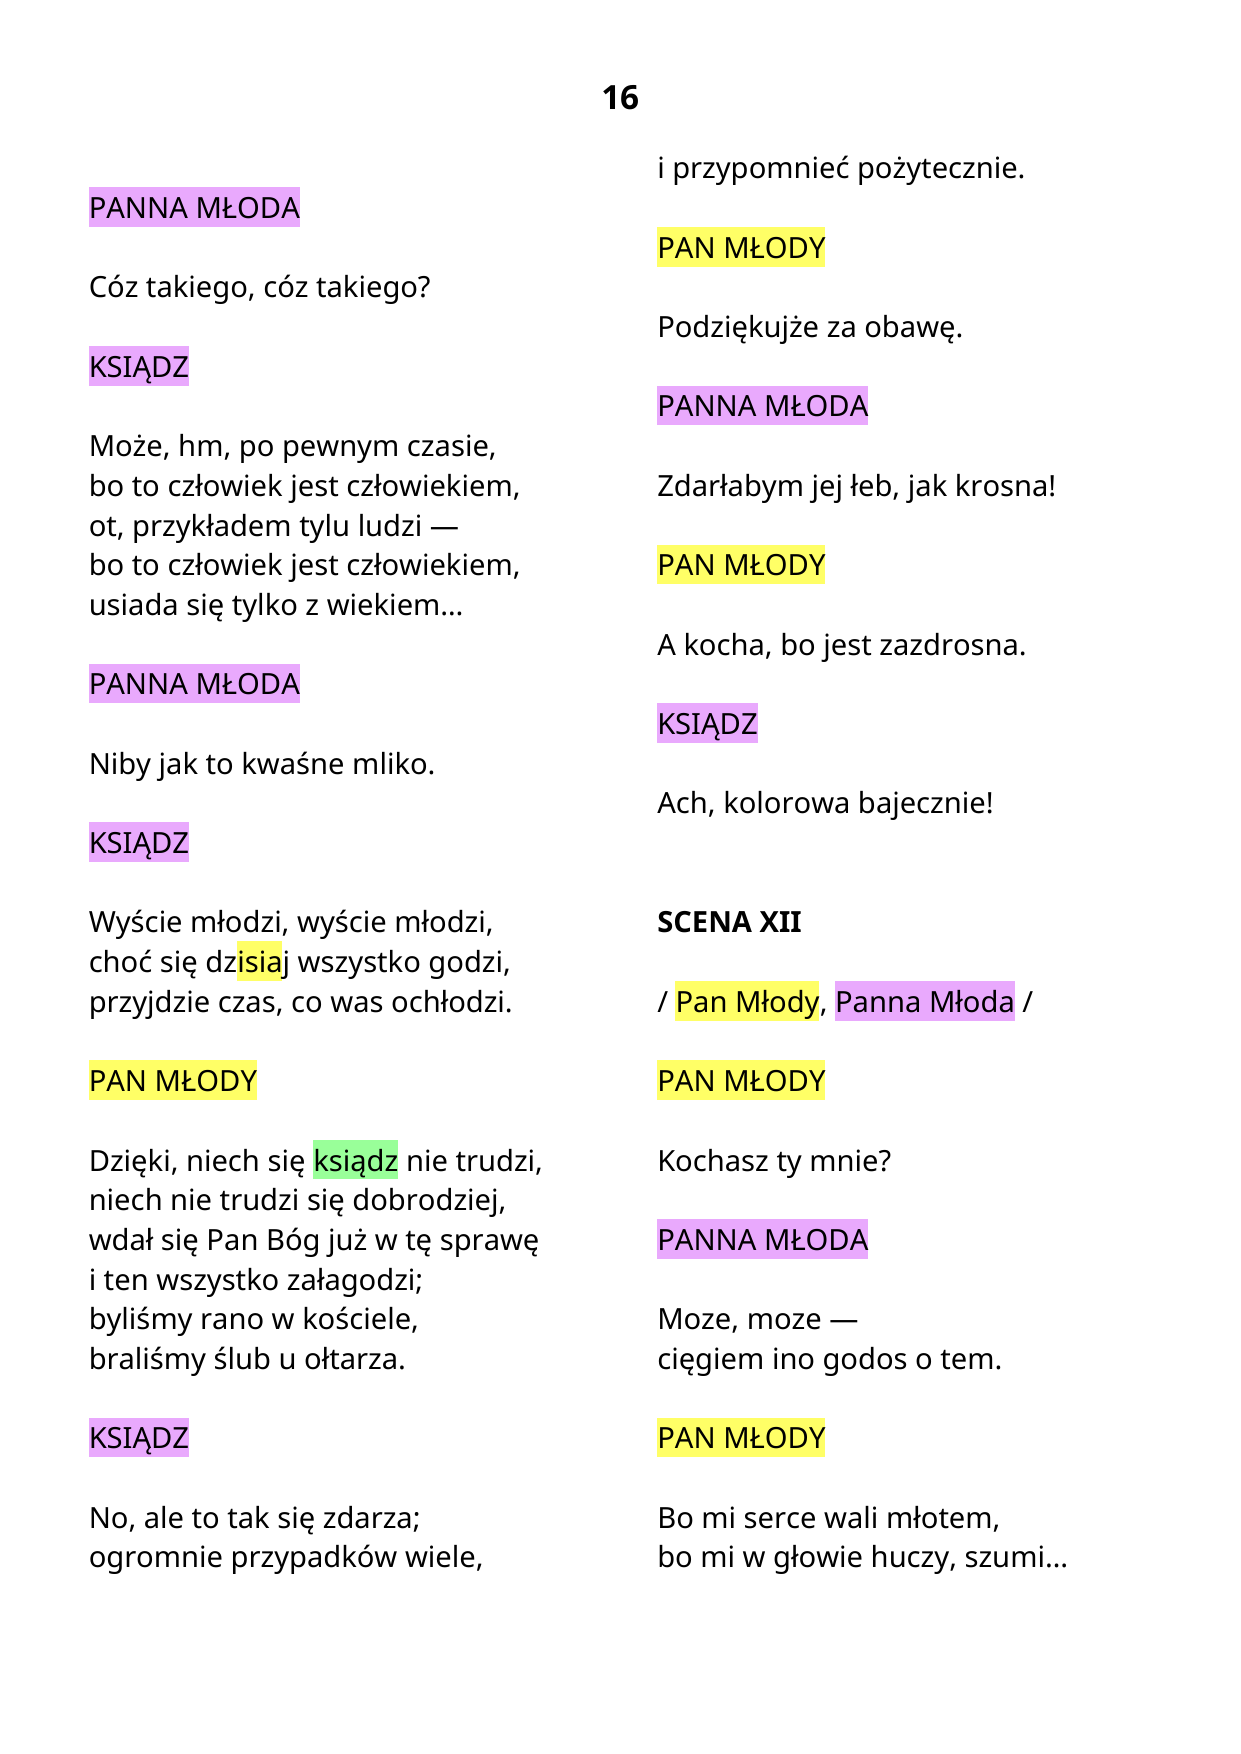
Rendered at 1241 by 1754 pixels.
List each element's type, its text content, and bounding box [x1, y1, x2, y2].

text choć się dzisiaj wszystko godzi, [88, 941, 583, 981]
text niech nie trudzi się dobrodziej, [88, 1179, 583, 1219]
text KSIĄDZ [88, 1418, 583, 1457]
text PAN MŁODY [657, 1060, 1152, 1100]
text No, ale to tak się zdarza; [88, 1497, 583, 1537]
text Wyście młodzi, wyście młodzi, [88, 902, 583, 941]
text Może, hm, po pewnym czasie, [88, 425, 583, 465]
text PAN MŁODY [657, 227, 1152, 267]
text Moze, moze — [657, 1298, 1152, 1338]
text i ten wszystko załagodzi; [88, 1259, 583, 1298]
text PANNA MŁODA [657, 386, 1152, 425]
text PAN MŁODY [657, 1418, 1152, 1457]
text bo to człowiek jest człowiekiem, [88, 465, 583, 505]
text PANNA MŁODA [88, 187, 583, 227]
text Niby jak to kwaśne mliko. [88, 743, 583, 783]
text ot, przykładem tylu ludzi — [88, 505, 583, 544]
text braliśmy ślub u ołtarza. [88, 1338, 583, 1378]
text byliśmy rano w kościele, [88, 1298, 583, 1338]
text PANNA MŁODA [657, 1219, 1152, 1259]
text Dzięki, niech się ksiądz nie trudzi, [88, 1140, 583, 1179]
text bo mi w głowie huczy, szumi… [657, 1537, 1152, 1576]
text KSIĄDZ [657, 703, 1152, 743]
text i przypomnieć pożytecznie. [657, 148, 1152, 187]
text PAN MŁODY [657, 544, 1152, 584]
text cięgiem ino godos o tem. [657, 1338, 1152, 1378]
text przyjdzie czas, co was ochłodzi. [88, 981, 583, 1021]
text bo to człowiek jest człowiekiem, [88, 544, 583, 584]
text KSIĄDZ [88, 346, 583, 386]
text Cóz takiego, cóz takiego? [88, 267, 583, 306]
text PANNA MŁODA [88, 663, 583, 703]
text Podziękujże za obawę. [657, 306, 1152, 346]
text Kochasz ty mnie? [657, 1140, 1152, 1179]
text / Pan Młody, Panna Młoda / [657, 981, 1152, 1021]
text SCENA XII [657, 902, 1152, 941]
text Zdarłabym jej łeb, jak krosna! [657, 465, 1152, 505]
text Ach, kolorowa bajecznie! [657, 783, 1152, 822]
text A kocha, bo jest zazdrosna. [657, 624, 1152, 663]
text wdał się Pan Bóg już w tę sprawę [88, 1219, 583, 1259]
text ogromnie przypadków wiele, [88, 1537, 583, 1576]
text KSIĄDZ [88, 822, 583, 862]
text PAN MŁODY [88, 1060, 583, 1100]
text Bo mi serce wali młotem, [657, 1497, 1152, 1537]
text usiada się tylko z wiekiem… [88, 584, 583, 624]
